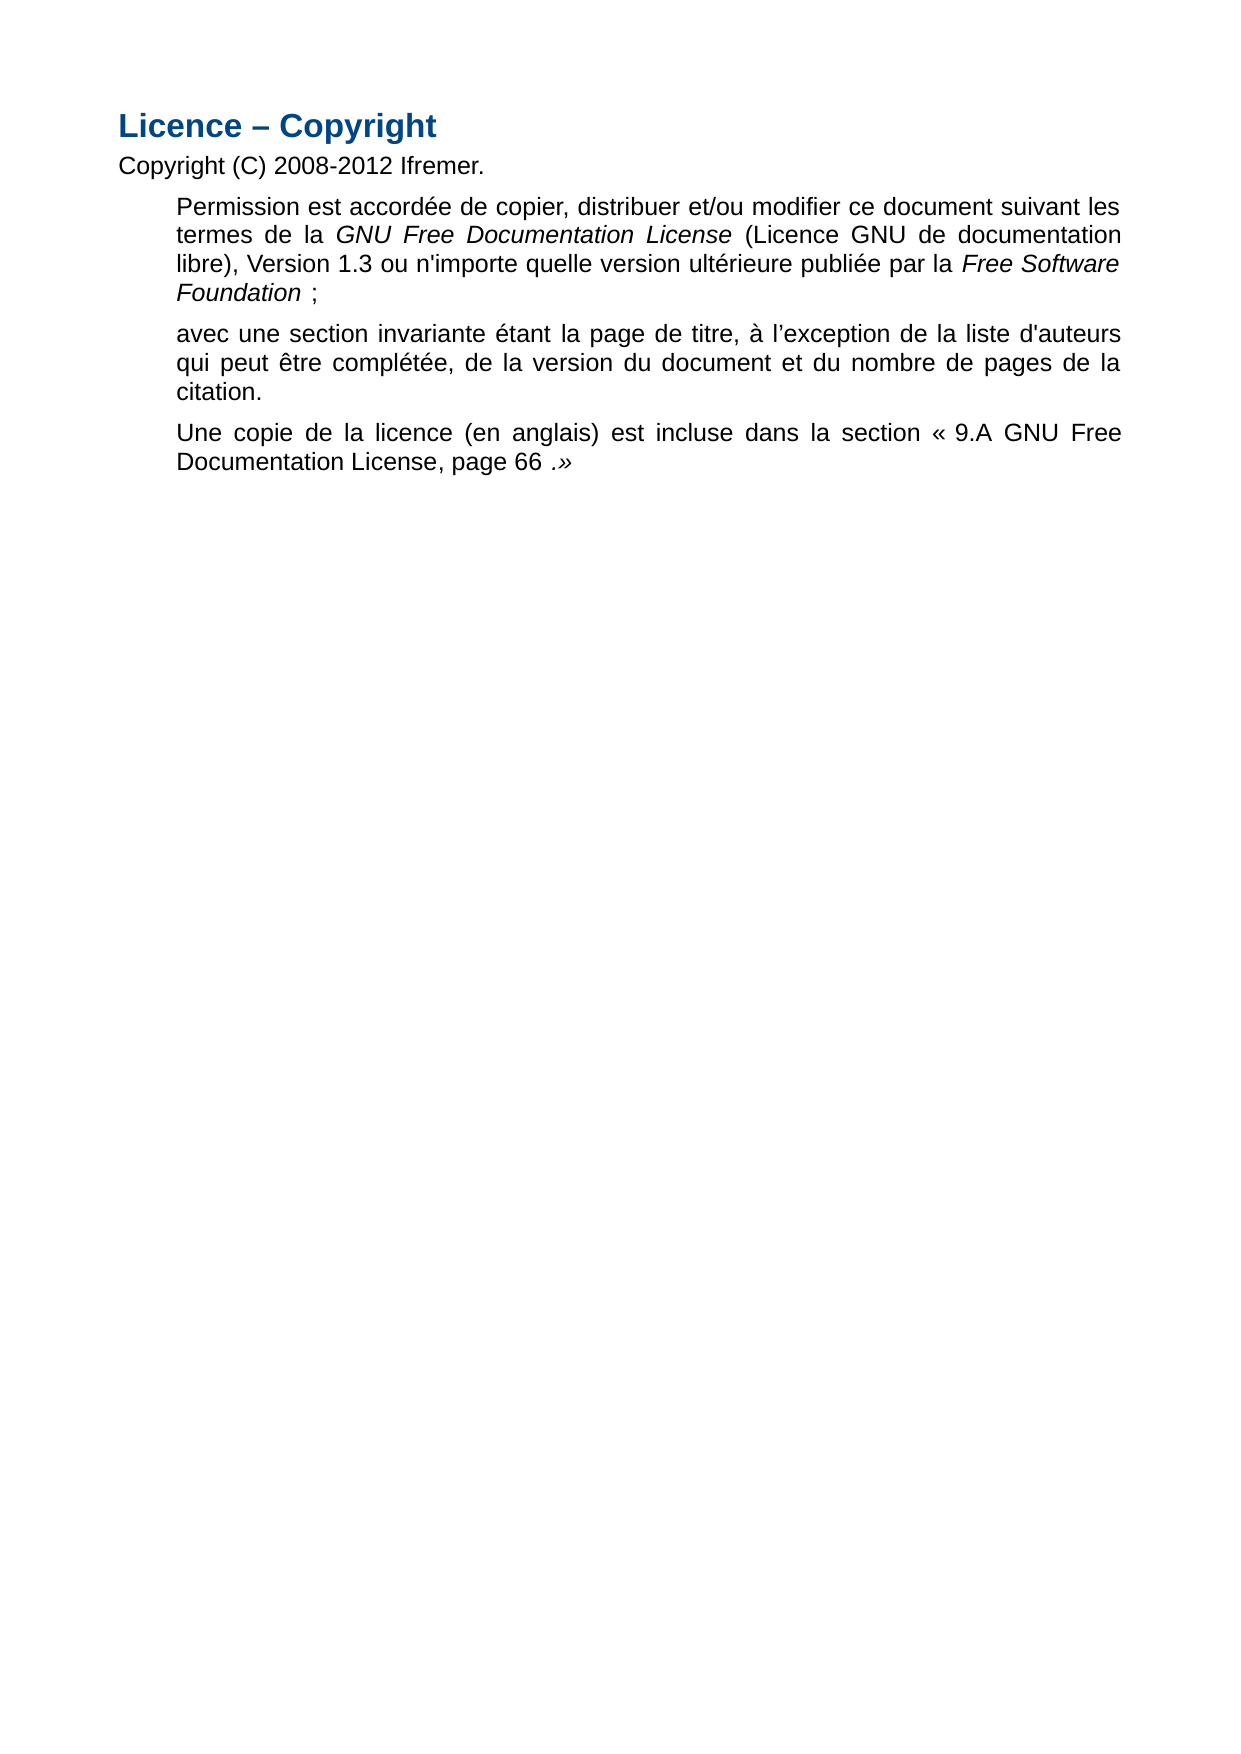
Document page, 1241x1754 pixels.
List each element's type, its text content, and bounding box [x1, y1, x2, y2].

subtitle Licence – Copyright [118, 106, 1122, 145]
text Permission est accordée de copier, distribuer et/ou modifier ce document suivant les termes de la GNU Free Documentation License (Licence GNU de documentation libre), Version 1.3 ou n'importe quelle version ultérieure publiée par la Free Software Foundation ; [176, 192, 1122, 307]
text avec une section invariante étant la page de titre, à l’exception de la liste d'auteurs qui peut être complétée, de la version du document et du nombre de pages de la citation. [176, 319, 1122, 405]
text Une copie de la licence (en anglais) est incluse dans la section « 9.A GNU Free Documentation License, page 66 .» [176, 418, 1122, 475]
text Copyright (C) 2008-2012 Ifremer. [118, 151, 1122, 179]
